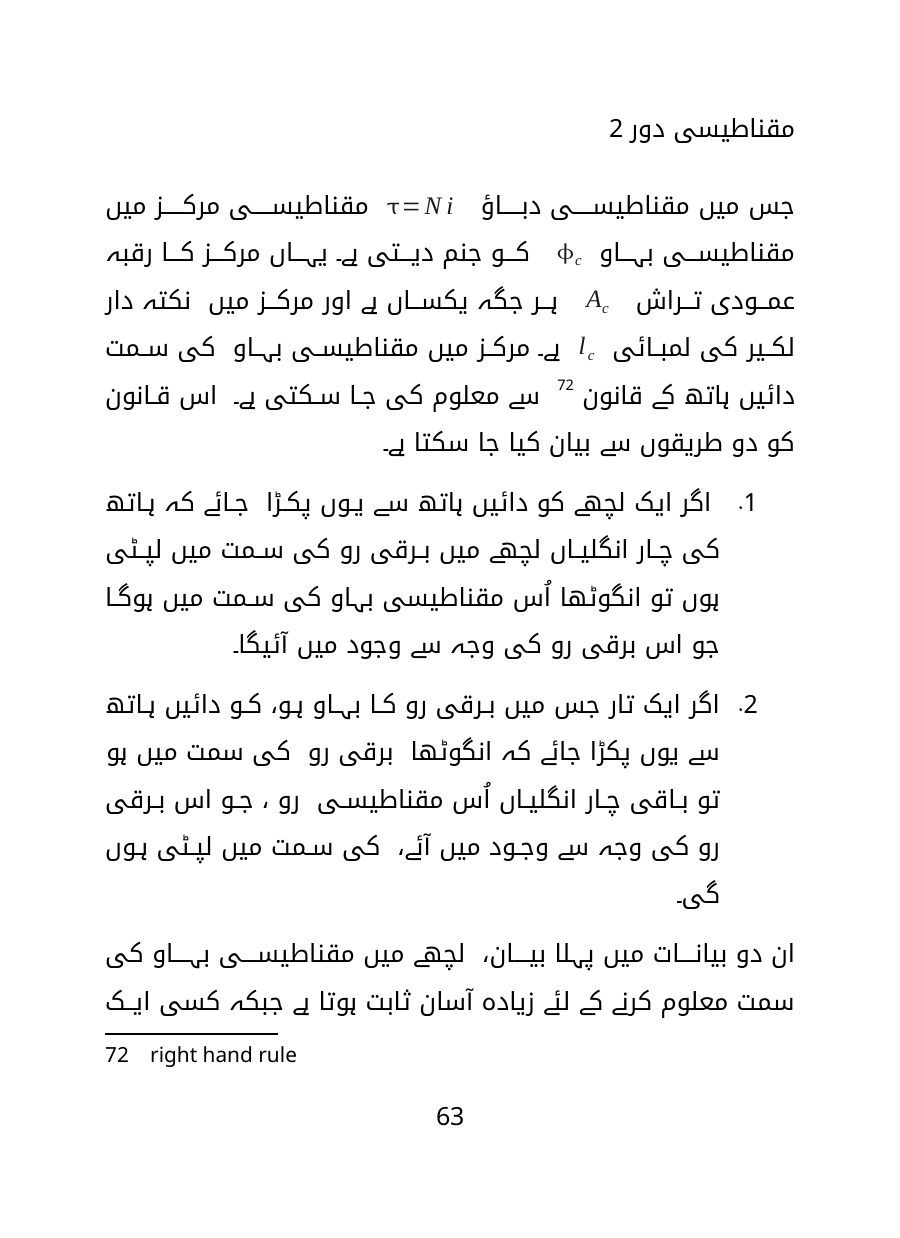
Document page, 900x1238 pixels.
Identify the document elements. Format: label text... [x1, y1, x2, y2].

list اگر ایک لچھے کو دائیں ہاتھ سے یوں پکڑا جائے کہ ہاتھ کی چار انگلیاں لچھے میں برقی رو کی سمت میں لپٹی ہوں تو انگوٹھا اُس مقناطیسی بہاو کی سمت میں ہوگا جو اس برقی رو کی وجہ سے وجود میں آئیگا۔ [105, 479, 757, 669]
text شکل 2.7 میں ایک سادہ مقناطیسی نظام دکھایا گیا ہے جس میں مقناطیسی دباؤ مقناطیسی مرکز میں مقناطیسی بہاو کو جنم دیتی ہے۔ یہاں مرکز کا رقبہ عمودی تراش ہر جگہ یکساں ہے اور مرکز میں نکتہ دار لکیر کی لمبائیہے۔ مرکز میں مقناطیسی بہاو کی سمت دائیں ہاتھ کے قانون سے معلوم کی جا سکتی ہے۔ اس قانون کو دو طریقوں سے بیان کیا جا سکتا ہے۔ [105, 182, 795, 467]
list اگر ایک تار جس میں برقی رو کا بہاو ہو، کو دائیں ہاتھ سے یوں پکڑا جائے کہ انگوٹھا برقی رو کی سمت میں ہو تو باقی چار انگلیاں اُس مقناطیسی رو ، جو اس برقی رو کی وجہ سے وجود میں آئے، کی سمت میں لپٹی ہوں گی۔ [105, 681, 757, 918]
text right hand rule [105, 1040, 795, 1068]
text ان دو بیانات میں پہلا بیان، لچھے میں مقناطیسی بہاو کی سمت معلوم کرنے کے لئے زیادہ آسان ثابت ہوتا ہے جبکہ کسی ایک سیدھی تار کے گرد مقناطیسی بہاو کی سمت دوسرے بیان سے زیادہ آسانی سے معلوم کی جا سکتی ہے۔ [105, 931, 795, 1026]
